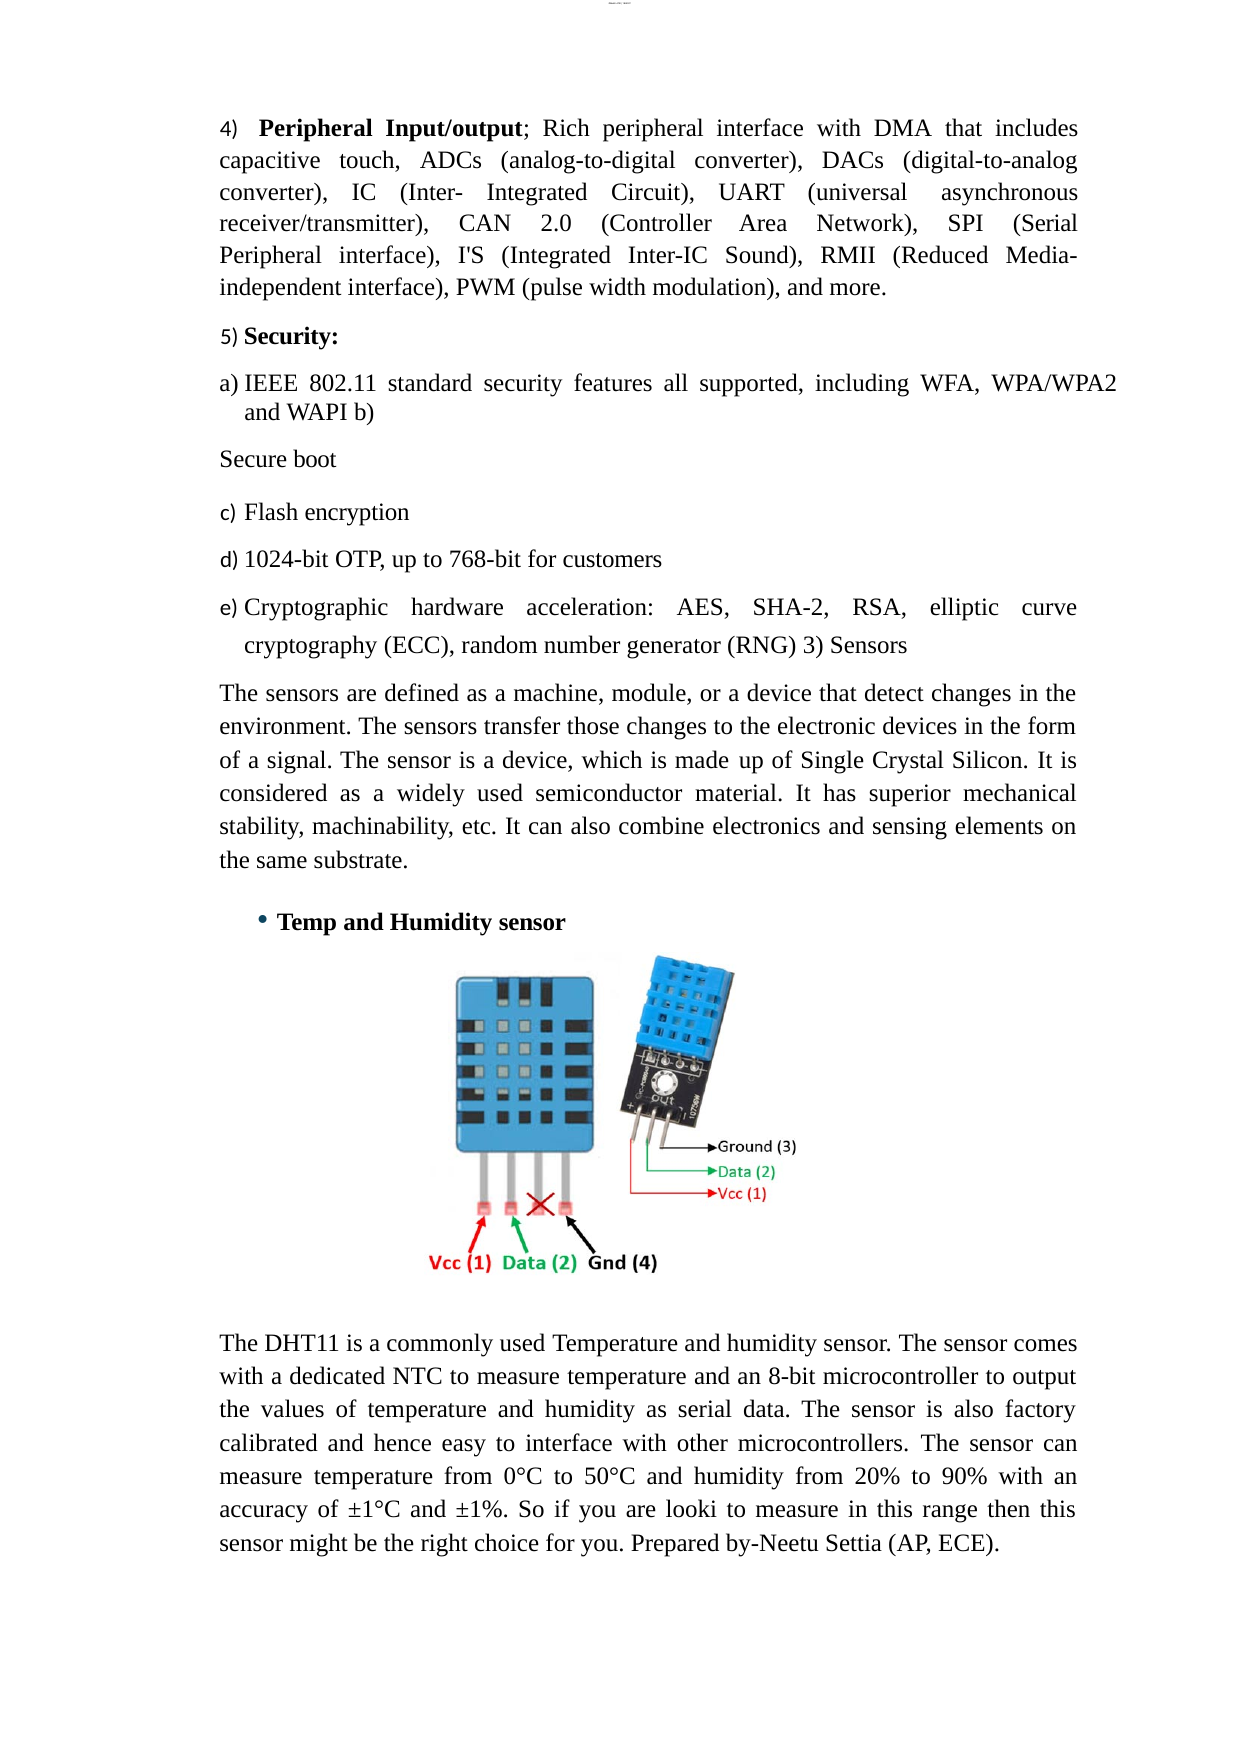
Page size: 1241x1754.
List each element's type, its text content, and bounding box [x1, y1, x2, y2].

picture [424, 952, 799, 1280]
list Flash encryption [220, 497, 1117, 526]
list Peripheral Input/output; Rich peripheral interface with DMA that includes capacitive touch, ADCs (analog-to-digital converter), DACs (digital-to-analog converter), IC (Inter- Integrated Circuit), UART (universal asynchronous receiver/transmitter), CAN 2.0 (Controller Area Network), SPI (Serial Peripheral interface), I'S (Integrated Inter-IC Sound), RMII (Reduced Media-independent interface), PWM (pulse width modulation), and more. [219, 113, 1078, 301]
list Cryptographic hardware acceleration: AES, SHA-2, RSA, elliptic curve cryptography (ECC), random number generator (RNG) 3) Sensors [219, 592, 1077, 659]
text The DHT11 is a commonly used Temperature and humidity sensor. The sensor comes with a dedicated NTC to measure temperature and an 8-bit microcontroller to output the values of temperature and humidity as serial data. The sensor is also factory calibrated and hence easy to interface with other microcontrollers. The sensor can measure temperature from 0°C to 50°C and humidity from 20% to 90% with an accuracy of ±1°C and ±1%. So if you are looki to measure in this range then this sensor might be the right choice for you. Prepared by-Neetu Settia (AP, ECE). [219, 1328, 1078, 1557]
list IEEE 802.11 standard security features all supported, including WFA, WPA/WPA2 and WAPI b) [219, 368, 1117, 425]
list 1024-bit OTP, up to 768-bit for customers [220, 544, 1117, 573]
subtitle Security: [220, 321, 1117, 350]
text The sensors are defined as a machine, module, or a device that detect changes in the environment. The sensors transfer those changes to the electronic devices in the form of a signal. The sensor is a device, which is made up of Single Crystal Silicon. It is considered as a widely used semiconductor material. It has superior mechanical stability, machinability, etc. It can also combine electronics and sensing elements on the same substrate. [219, 678, 1077, 873]
subtitle Temp and Humidity sensor [257, 899, 1117, 937]
text Secure boot [219, 444, 1117, 473]
